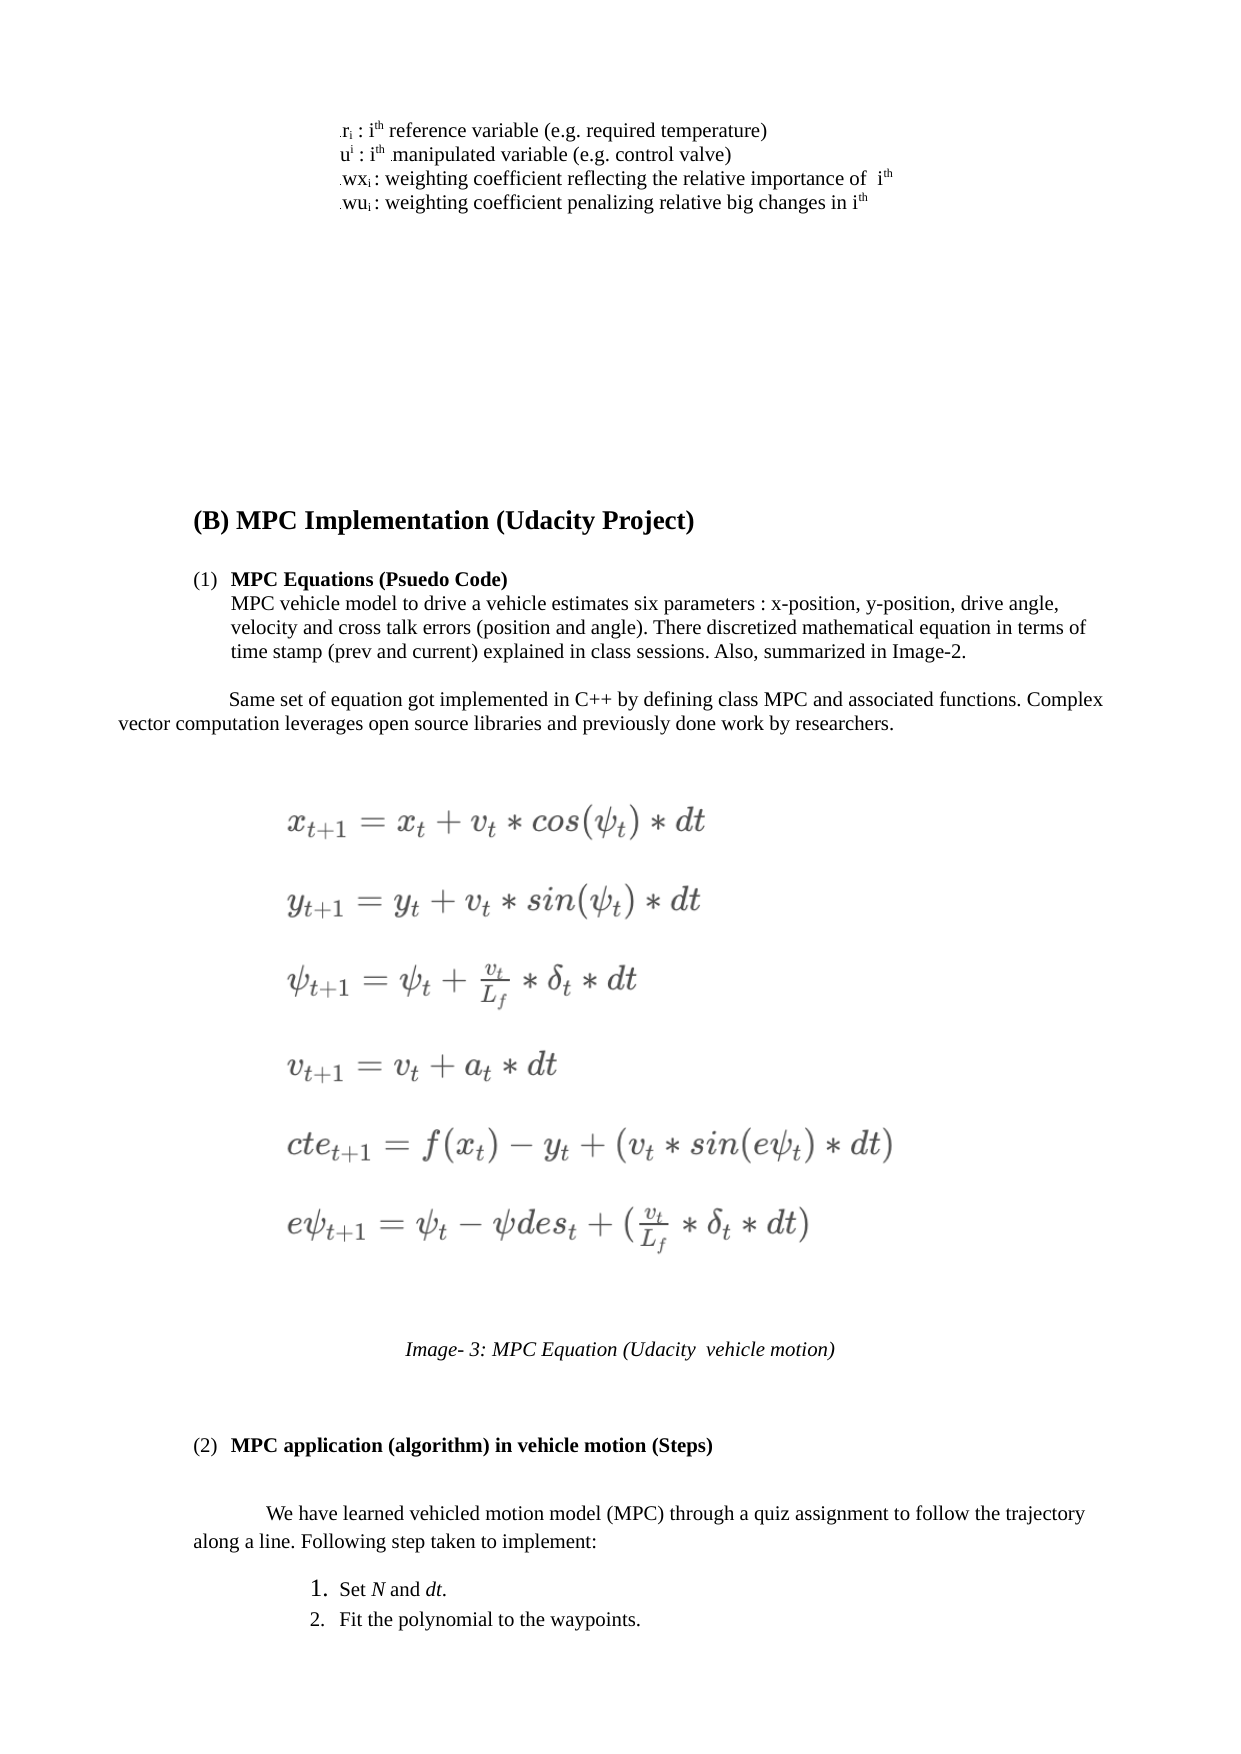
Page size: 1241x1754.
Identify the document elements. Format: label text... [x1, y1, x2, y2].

text We have learned vehicled motion model (MPC) through a quiz assignment to follow the trajectory along a line. Following step taken to implement: [193, 1501, 1122, 1553]
list MPC Equations (Psuedo Code) [193, 567, 1122, 591]
text (B) MPC Implementation (Udacity Project) [193, 504, 1122, 536]
list MPC vehicle model to drive a vehicle estimates six parameters : x-position, y-position, drive angle, velocity and cross talk errors (position and angle). There discretized mathematical equation in terms of time stamp (prev and current) explained in class sessions. Also, summarized in Image-2. [193, 591, 1122, 663]
picture [247, 783, 993, 1271]
list MPC application (algorithm) in vehicle motion (Steps) [193, 1433, 1122, 1457]
list Set N and dt. [309, 1573, 1122, 1602]
list wui : weighting coefficient penalizing relative big changes in ith [340, 190, 1122, 214]
list Fit the polynomial to the waypoints. [309, 1607, 1122, 1631]
text Image- 3: MPC Equation (Udacity vehicle motion) [118, 1337, 1122, 1361]
text Same set of equation got implemented in C++ by defining class MPC and associated functions. Complex vector computation leverages open source libraries and previously done work by researchers. [118, 687, 1122, 735]
list wxi : weighting coefficient reflecting the relative importance of ith [340, 166, 1122, 190]
list ri : ith reference variable (e.g. required temperature) [340, 118, 1122, 142]
list ui : ith manipulated variable (e.g. control valve) [118, 142, 1122, 166]
